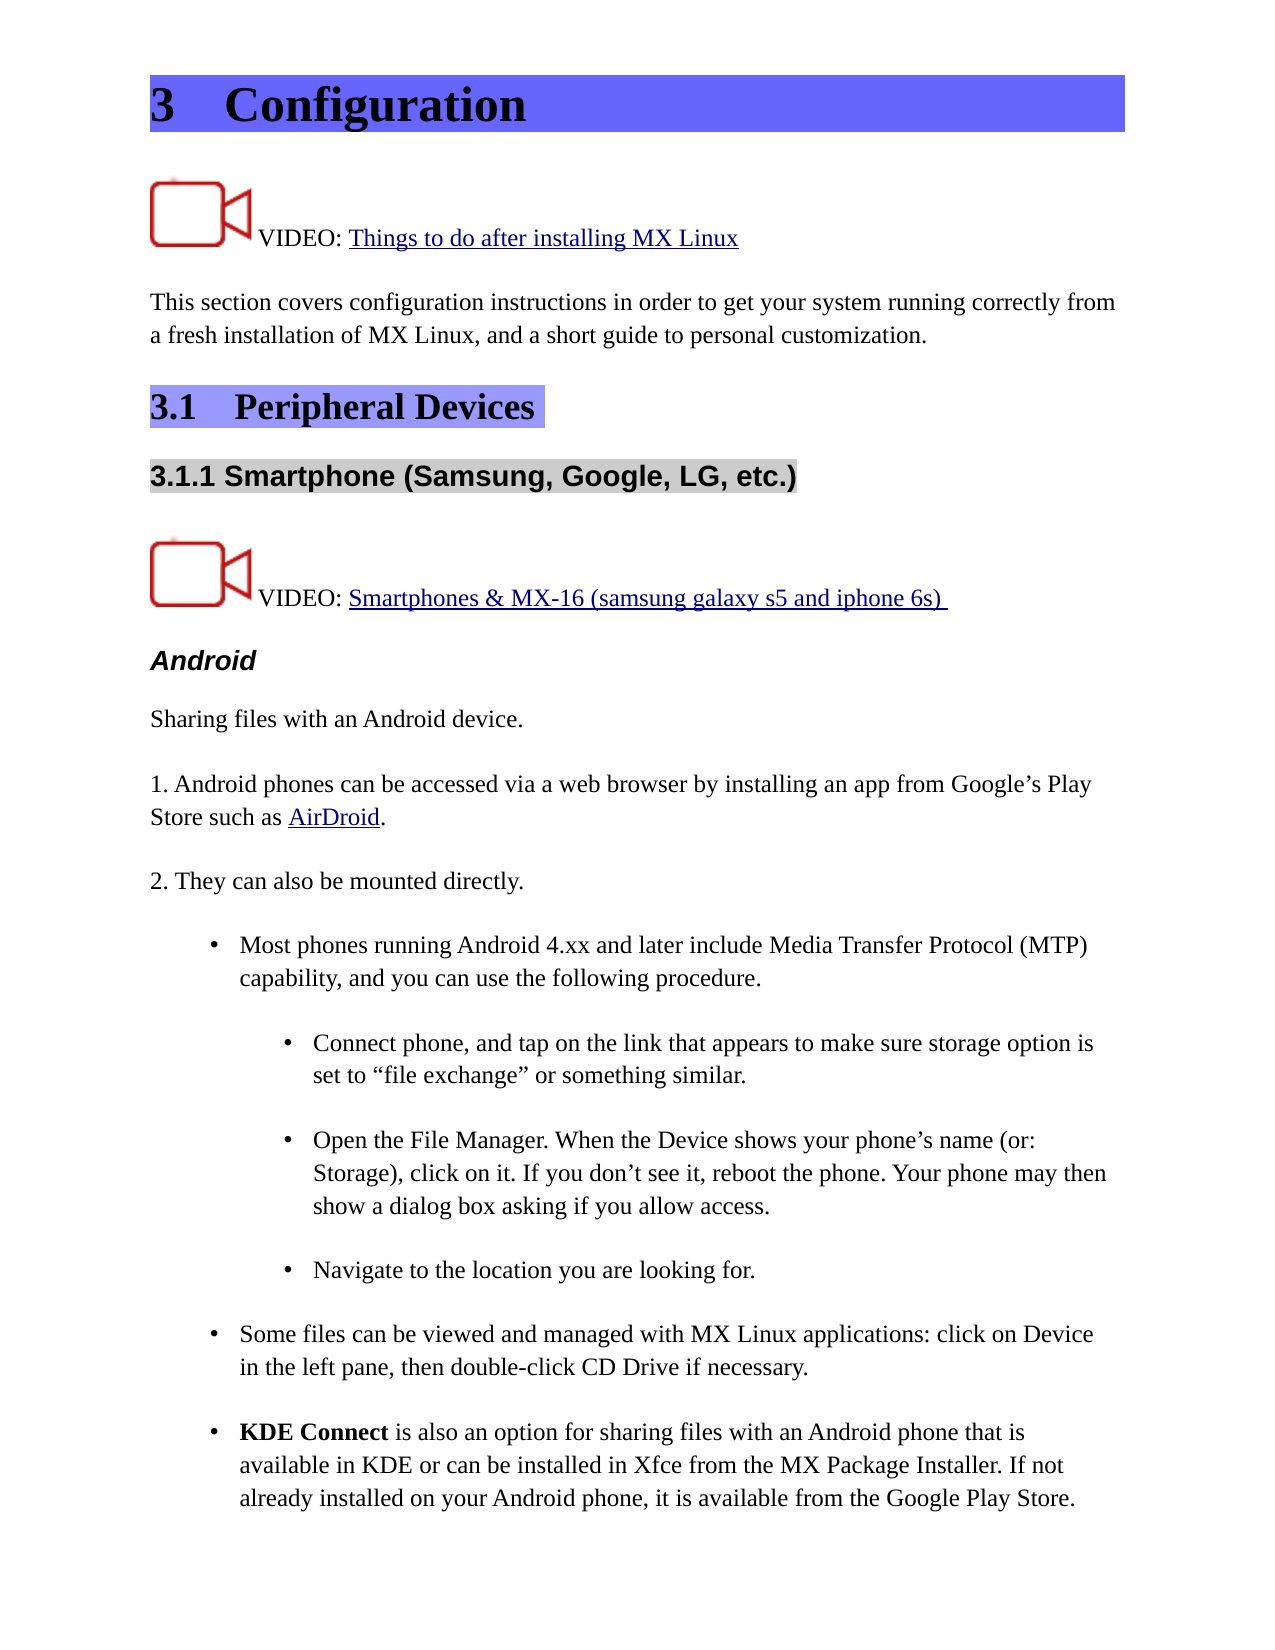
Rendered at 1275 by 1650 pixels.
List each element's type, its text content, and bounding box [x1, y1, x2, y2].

subtitle Android [150, 644, 1125, 676]
text 1. Android phones can be accessed via a web browser by installing an app from Google’s Play Store such as AirDroid. [150, 769, 1125, 831]
list Open the File Manager. When the Device shows your phone’s name (or: Storage), click on it. If you don’t see it, reboot the phone. Your phone may then show a dialog box asking if you allow access. [283, 1125, 1109, 1220]
picture [150, 163, 252, 247]
list Navigate to the location you are looking for. [283, 1255, 1109, 1284]
text 2. They can also be mounted directly. [150, 866, 1125, 895]
text This section covers configuration instructions in order to get your system running correctly from a fresh installation of MX Linux, and a short guide to personal customization. [150, 287, 1125, 349]
list KDE Connect is also an option for sharing files with an Android phone that is available in KDE or can be installed in Xfce from the MX Package Installer. If not already installed on your Android phone, it is available from the Google Play Store. [210, 1417, 1109, 1512]
text VIDEO: Smartphones & MX-16 (samsung galaxy s5 and iphone 6s) [150, 524, 1125, 612]
list Most phones running Android 4.xx and later include Media Transfer Protocol (MTP) capability, and you can use the following procedure. [210, 930, 1109, 992]
subtitle 3.1 Peripheral Devices [150, 384, 1125, 428]
list Some files can be viewed and managed with MX Linux applications: click on Device in the left pane, then double-click CD Drive if necessary. [210, 1319, 1109, 1381]
list Connect phone, and tap on the link that appears to make sure storage option is set to “file exchange” or something similar. [283, 1028, 1109, 1089]
picture [150, 523, 252, 607]
subtitle 3.1.1 Smartphone (Samsung, Google, LG, etc.) [797, 459, 1125, 493]
text VIDEO: Things to do after installing MX Linux [150, 163, 1125, 252]
text Sharing files with an Android device. [150, 704, 1125, 733]
subtitle 3 Configuration [150, 75, 1125, 132]
